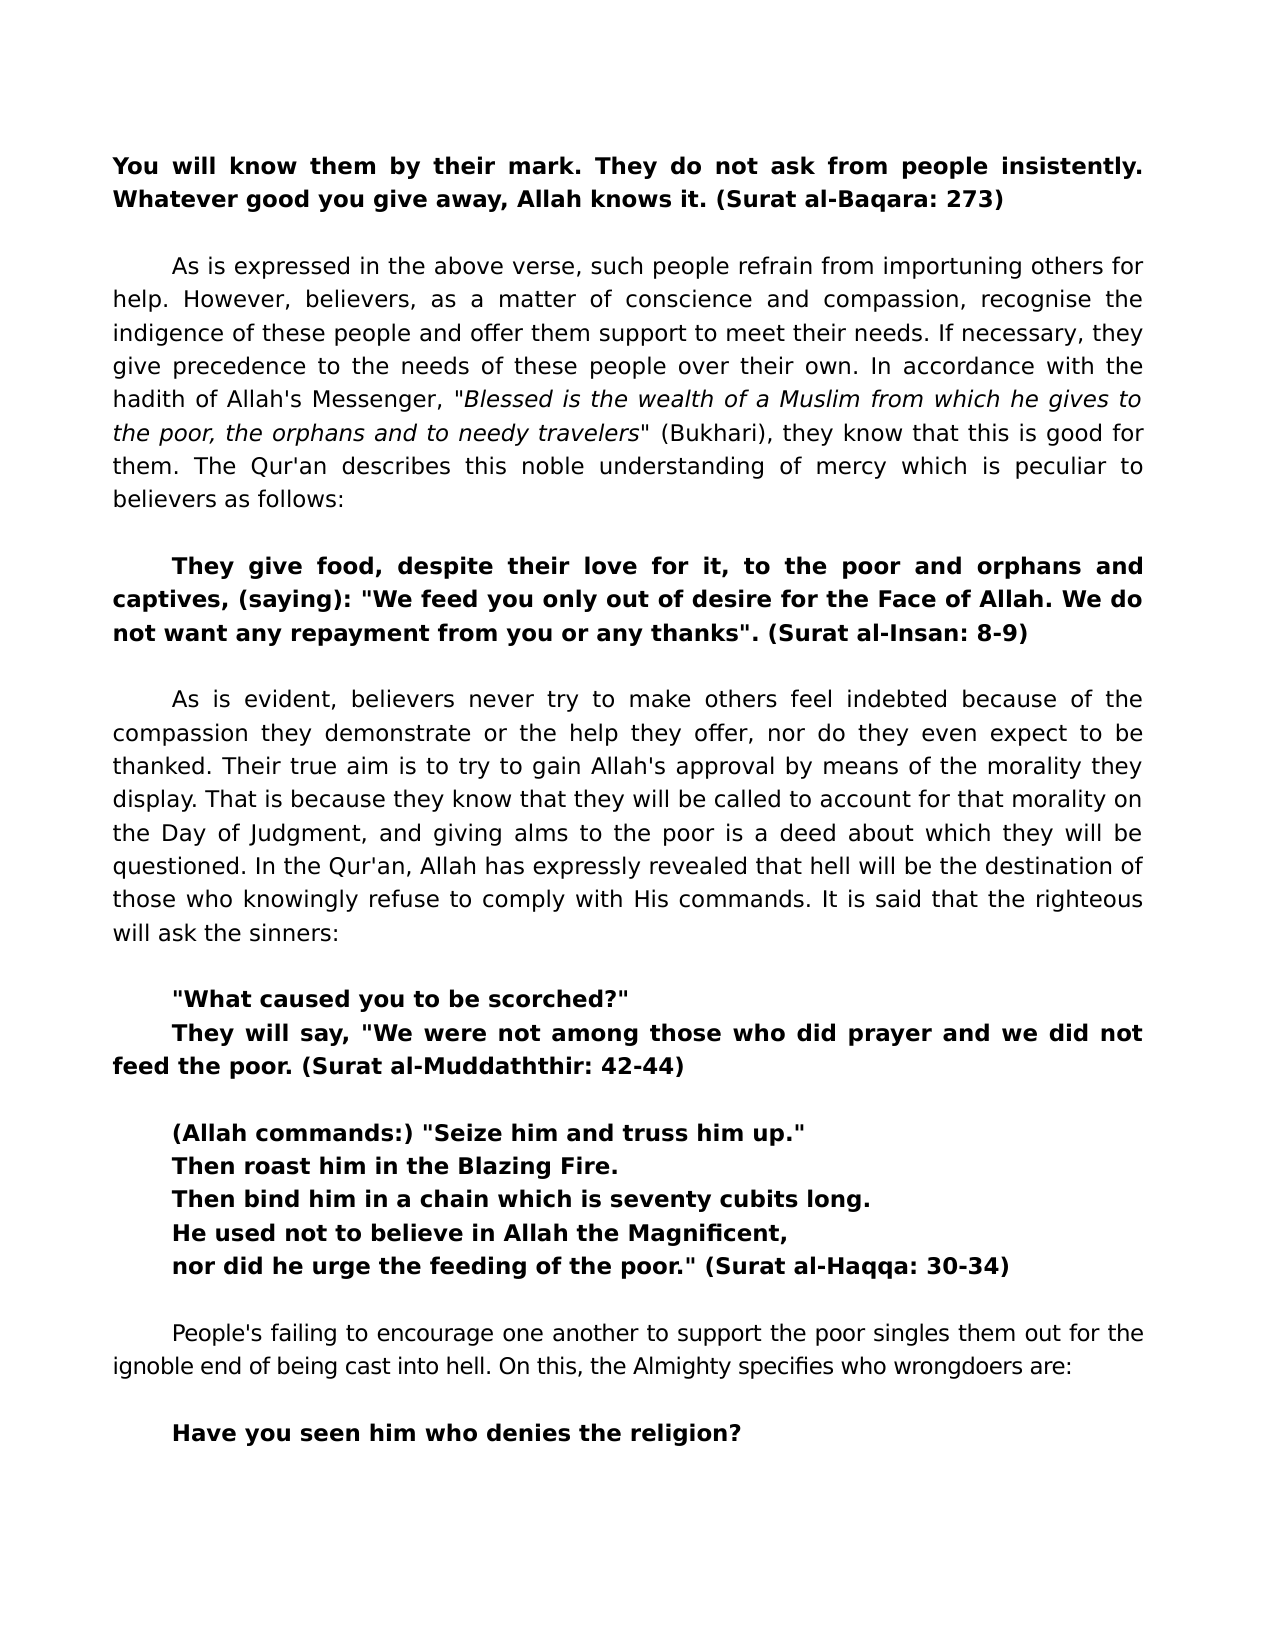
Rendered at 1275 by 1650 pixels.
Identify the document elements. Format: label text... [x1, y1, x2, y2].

text nor did he urge the feeding of the poor." (Surat al-Haqqa: 30-34) [112, 1248, 1145, 1281]
text They will say, "We were not among those who did prayer and we did not feed the poor. (Surat al-Muddaththir: 42-44) [112, 1014, 1145, 1081]
text You will know them by their mark. They do not ask from people insistently. Whatever good you give away, Allah knows it. (Surat al-Baqara: 273) [112, 148, 1145, 214]
text "What caused you to be scorched?" [112, 981, 1145, 1014]
text As is evident, believers never try to make others feel indebted because of the compassion they demonstrate or the help they offer, nor do they even expect to be thanked. Their true aim is to try to gain Allah's approval by means of the morality they display. That is because they know that they will be called to account for that morality on the Day of Judgment, and giving alms to the poor is a deed about which they will be questioned. In the Qur'an, Allah has expressly revealed that hell will be the destination of those who knowingly refuse to comply with His commands. It is said that the righteous will ask the sinners: [112, 681, 1145, 948]
text They give food, despite their love for it, to the poor and orphans and captives, (saying): "We feed you only out of desire for the Face of Allah. We do not want any repayment from you or any thanks". (Surat al-Insan: 8-9) [112, 548, 1145, 648]
text He used not to believe in Allah the Magnificent, [112, 1214, 1145, 1248]
text People's failing to encourage one another to support the poor singles them out for the ignoble end of being cast into hell. On this, the Almighty specifies who wrongdoers are: [112, 1314, 1145, 1381]
text As is expressed in the above verse, such people refrain from importuning others for help. However, believers, as a matter of conscience and compassion, recognise the indigence of these people and offer them support to meet their needs. If necessary, they give precedence to the needs of these people over their own. In accordance with the hadith of Allah's Messenger, "Blessed is the wealth of a Muslim from which he gives to the poor, the orphans and to needy travelers" (Bukhari), they know that this is good for them. The Qur'an describes this noble understanding of mercy which is peculiar to believers as follows: [112, 248, 1145, 514]
text Then roast him in the Blazing Fire. [112, 1148, 1145, 1181]
text Then bind him in a chain which is seventy cubits long. [112, 1181, 1145, 1214]
text (Allah commands:) "Seize him and truss him up." [112, 1114, 1145, 1148]
text Have you seen him who denies the religion? [112, 1414, 1145, 1448]
